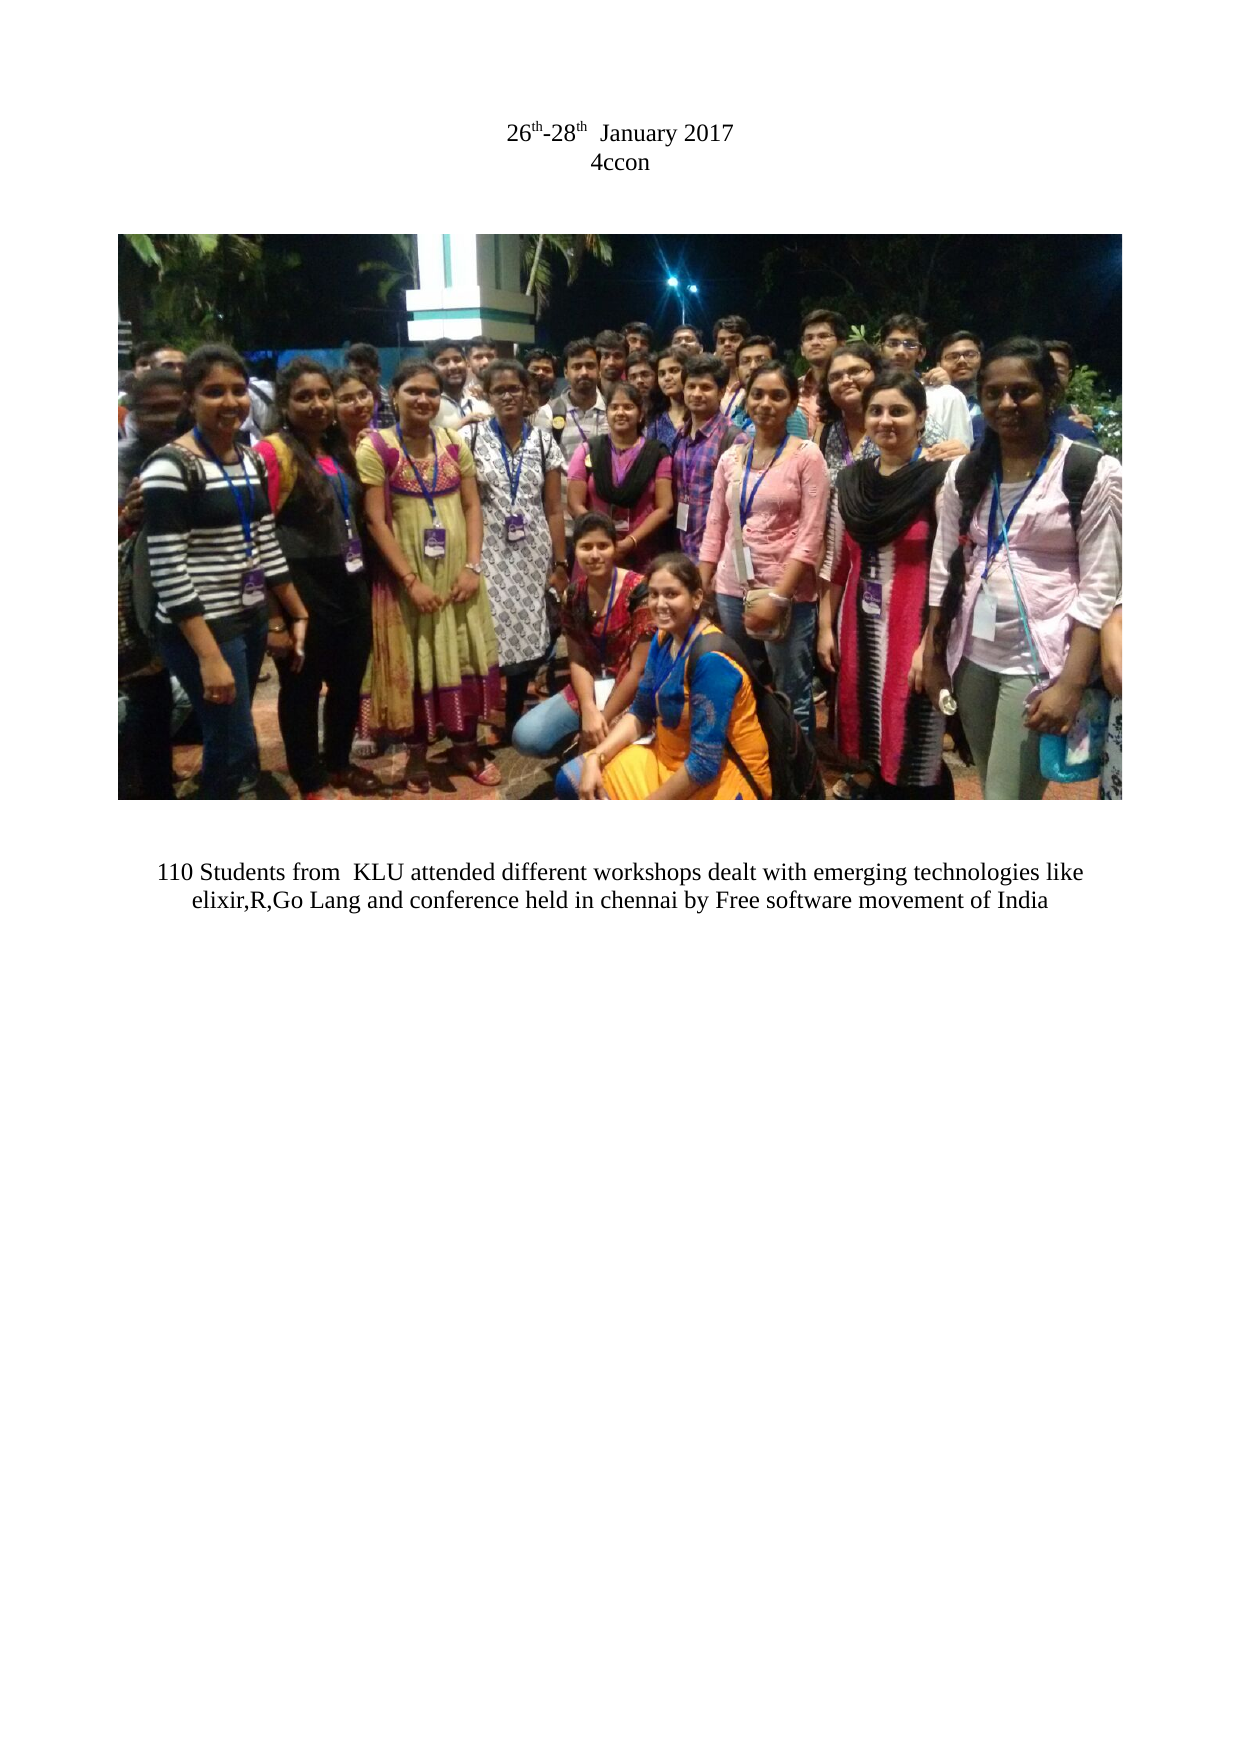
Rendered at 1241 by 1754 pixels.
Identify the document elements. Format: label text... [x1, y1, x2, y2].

picture [118, 234, 1123, 800]
text 110 Students from KLU attended different workshops dealt with emerging technologies like elixir,R,Go Lang and conference held in chennai by Free software movement of India [118, 857, 1122, 914]
text 4ccon [118, 147, 1122, 176]
text 26th-28th January 2017 [118, 118, 1122, 147]
